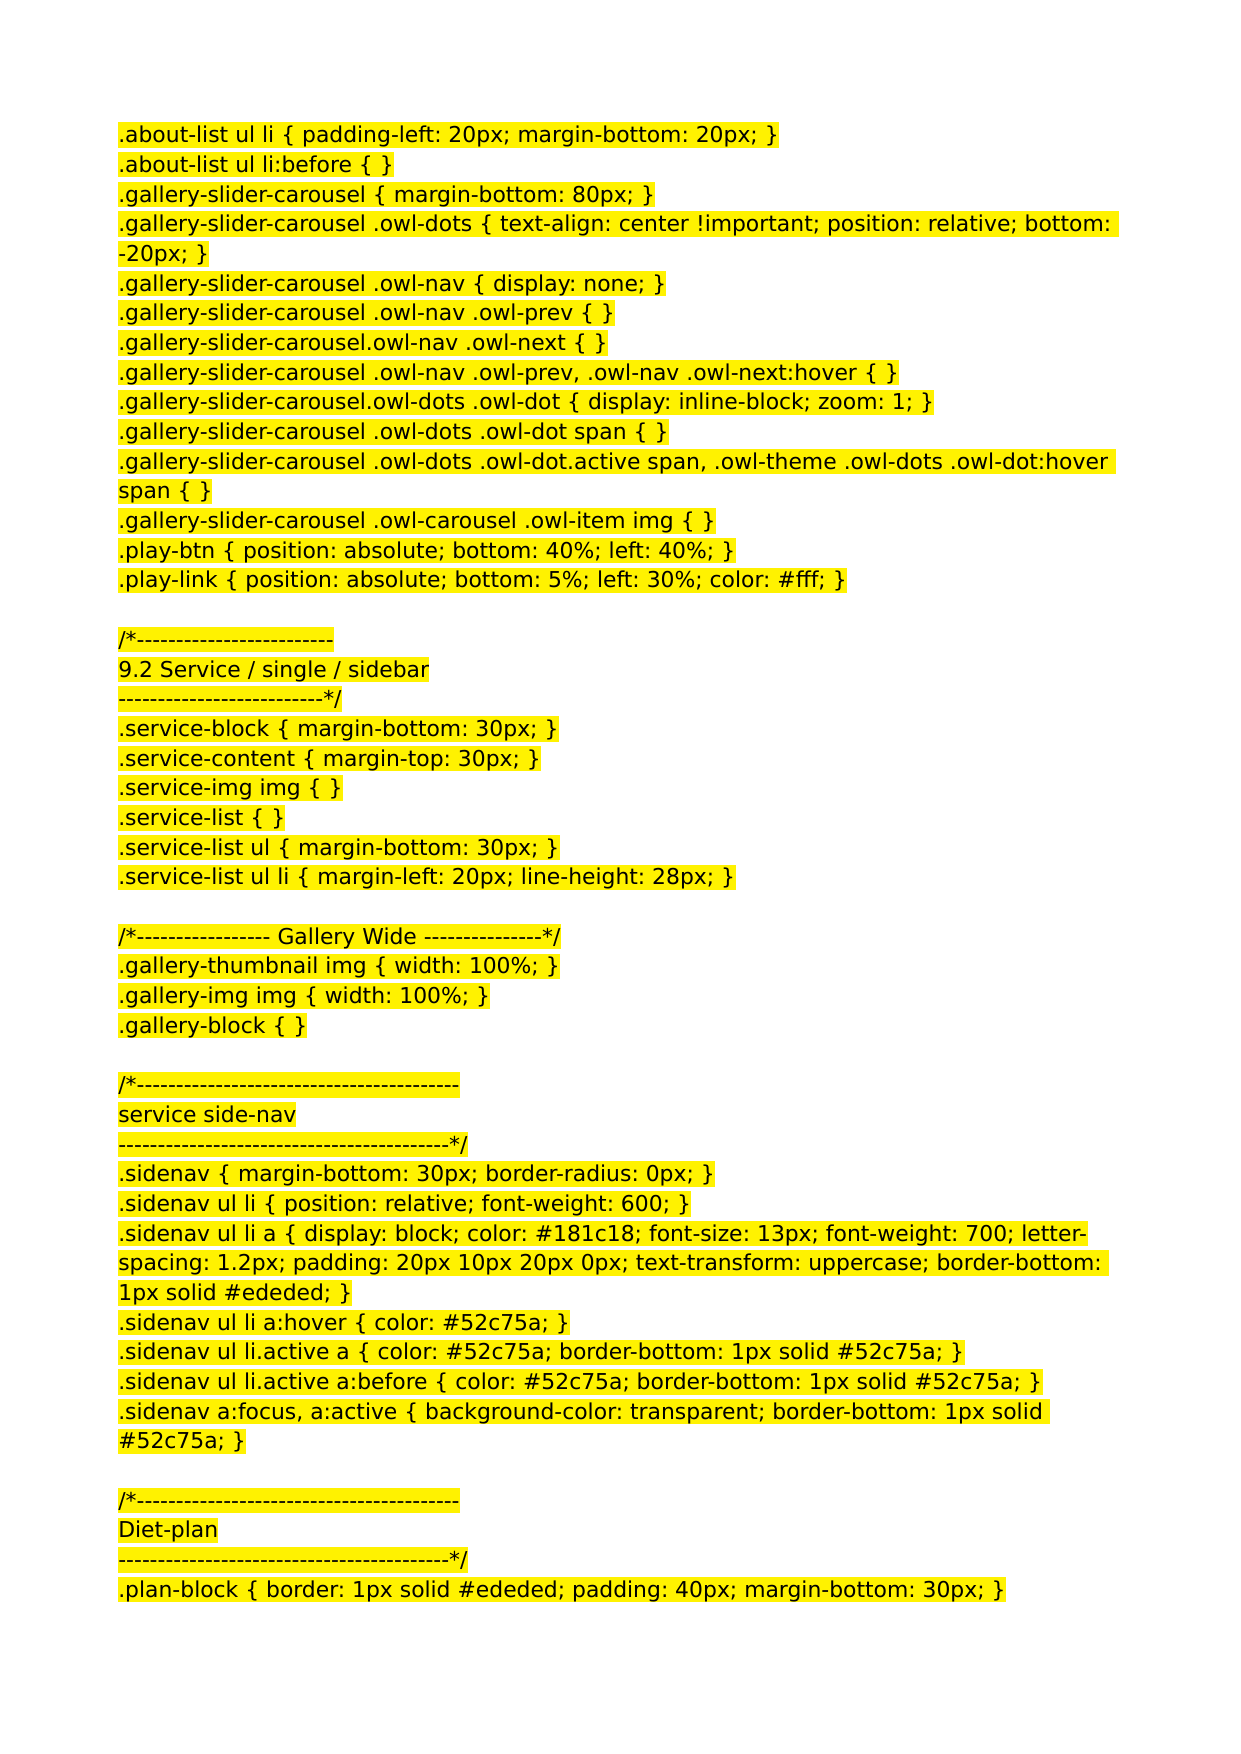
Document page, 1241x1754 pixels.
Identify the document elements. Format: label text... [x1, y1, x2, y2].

text .sidenav a:focus, a:active { background-color: transparent; border-bottom: 1px solid #52c75a; } [118, 1395, 1122, 1454]
text .gallery-slider-carousel.owl-dots .owl-dot { display: inline-block; zoom: 1; } [118, 385, 1122, 415]
text .service-list ul { margin-bottom: 30px; } [118, 831, 1122, 860]
text /*----------------------------------------- [118, 1484, 1122, 1513]
text .play-link { position: absolute; bottom: 5%; left: 30%; color: #fff; } [118, 563, 1122, 593]
text .sidenav ul li.active a:before { color: #52c75a; border-bottom: 1px solid #52c75a; } [118, 1365, 1122, 1395]
text .service-block { margin-bottom: 30px; } [118, 712, 1122, 742]
text .gallery-slider-carousel .owl-dots .owl-dot span { } [118, 415, 1122, 445]
text .gallery-slider-carousel .owl-dots { text-align: center !important; position: relative; bottom: -20px; } [118, 207, 1122, 267]
text ------------------------------------------*/ [118, 1127, 1122, 1157]
text .gallery-slider-carousel .owl-nav .owl-prev { } [118, 296, 1122, 326]
text /*----------------------------------------- [118, 1068, 1122, 1098]
text .gallery-img img { width: 100%; } [118, 979, 1122, 1009]
text .service-list ul li { margin-left: 20px; line-height: 28px; } [118, 860, 1122, 890]
text .sidenav ul li a:hover { color: #52c75a; } [118, 1306, 1122, 1335]
text --------------------------*/ [118, 682, 1122, 712]
text .play-btn { position: absolute; bottom: 40%; left: 40%; } [118, 534, 1122, 563]
text .gallery-slider-carousel.owl-nav .owl-next { } [118, 326, 1122, 356]
text .gallery-block { } [118, 1009, 1122, 1038]
text service side-nav [118, 1098, 1122, 1127]
text 9.2 Service / single / sidebar [118, 652, 1122, 682]
text .gallery-thumbnail img { width: 100%; } [118, 949, 1122, 979]
text .gallery-slider-carousel .owl-carousel .owl-item img { } [118, 504, 1122, 534]
text .sidenav ul li.active a { color: #52c75a; border-bottom: 1px solid #52c75a; } [118, 1335, 1122, 1365]
text .sidenav ul li a { display: block; color: #181c18; font-size: 13px; font-weight: 700; letter-spacing: 1.2px; padding: 20px 10px 20px 0px; text-transform: uppercase; border-bottom: 1px solid #ededed; } [118, 1217, 1122, 1306]
text ------------------------------------------*/ [118, 1543, 1122, 1573]
text .about-list ul li:before { } [118, 148, 1122, 177]
text .service-list { } [118, 801, 1122, 831]
text .gallery-slider-carousel .owl-dots .owl-dot.active span, .owl-theme .owl-dots .owl-dot:hover span { } [118, 445, 1122, 504]
text .service-img img { } [118, 771, 1122, 801]
text Diet-plan [118, 1513, 1122, 1543]
text .gallery-slider-carousel .owl-nav { display: none; } [118, 267, 1122, 296]
text .about-list ul li { padding-left: 20px; margin-bottom: 20px; } [118, 118, 1122, 148]
text .service-content { margin-top: 30px; } [118, 742, 1122, 771]
text .gallery-slider-carousel { margin-bottom: 80px; } [118, 177, 1122, 207]
text .gallery-slider-carousel .owl-nav .owl-prev, .owl-nav .owl-next:hover { } [118, 356, 1122, 385]
text .sidenav ul li { position: relative; font-weight: 600; } [118, 1187, 1122, 1217]
text /*----------------- Gallery Wide ---------------*/ [118, 920, 1122, 949]
text .plan-block { border: 1px solid #ededed; padding: 40px; margin-bottom: 30px; } [118, 1573, 1122, 1602]
text /*------------------------- [118, 623, 1122, 652]
text .sidenav { margin-bottom: 30px; border-radius: 0px; } [118, 1157, 1122, 1187]
